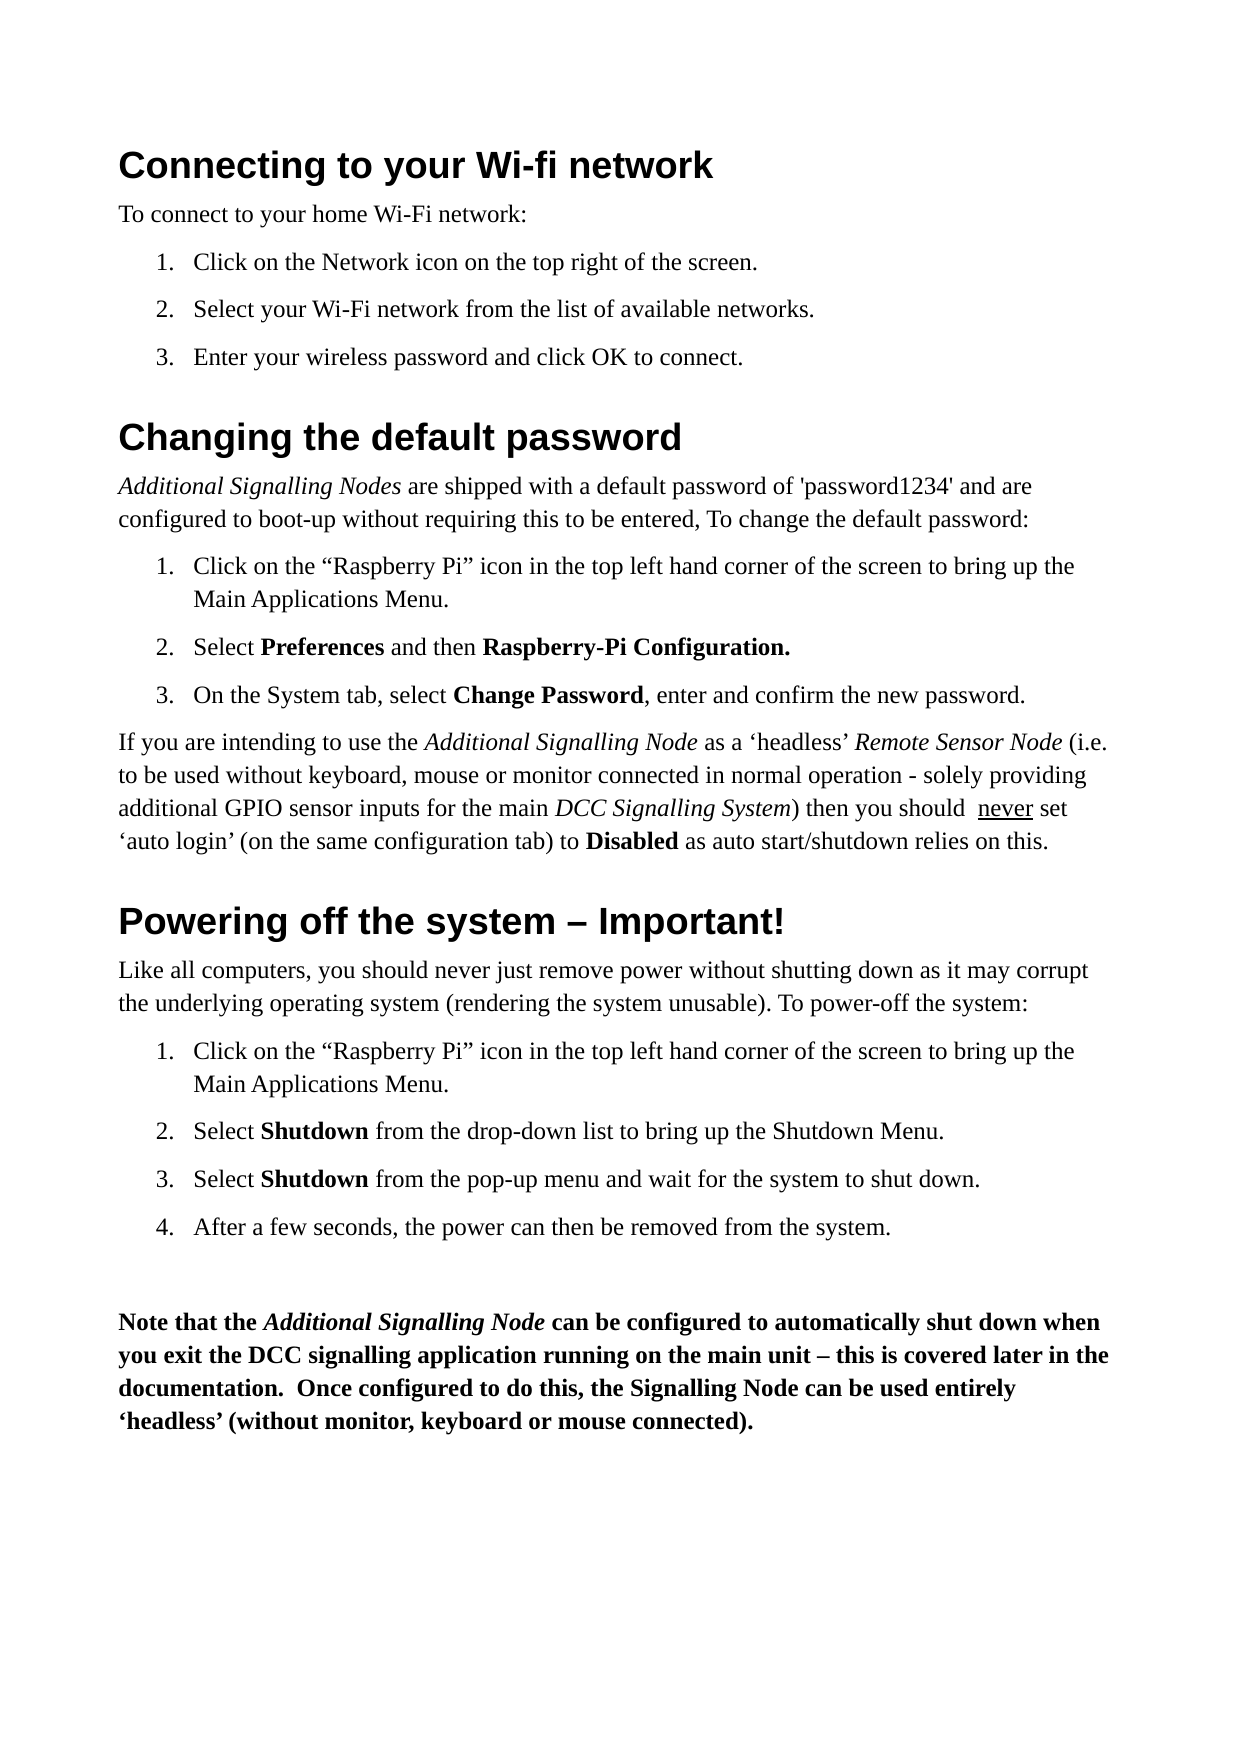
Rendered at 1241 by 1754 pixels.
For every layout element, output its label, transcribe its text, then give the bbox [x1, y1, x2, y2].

list Click on the Network icon on the top right of the screen. [156, 247, 1122, 276]
text Note that the Additional Signalling Node can be configured to automatically shut down when you exit the DCC signalling application running on the main unit – this is covered later in the documentation. Once configured to do this, the Signalling Node can be used entirely ‘headless’ (without monitor, keyboard or mouse connected). [118, 1307, 1122, 1434]
text If you are intending to use the Additional Signalling Node as a ‘headless’ Remote Sensor Node (i.e. to be used without keyboard, mouse or monitor connected in normal operation - solely providing additional GPIO sensor inputs for the main DCC Signalling System) then you should never set ‘auto login’ (on the same configuration tab) to Disabled as auto start/shutdown relies on this. [118, 727, 1122, 855]
list On the System tab, select Change Password, enter and confirm the new password. [156, 680, 1122, 708]
list Select Shutdown from the drop-down list to bring up the Shutdown Menu. [156, 1116, 1122, 1145]
list Enter your wireless password and click OK to connect. [156, 342, 1122, 371]
list Click on the “Raspberry Pi” icon in the top left hand corner of the screen to bring up the Main Applications Menu. [156, 1036, 1122, 1097]
list Click on the “Raspberry Pi” icon in the top left hand corner of the screen to bring up the Main Applications Menu. [156, 551, 1122, 613]
subtitle Powering off the system – Important! [118, 899, 1122, 943]
text Additional Signalling Nodes are shipped with a default password of 'password1234' and are configured to boot-up without requiring this to be entered, To change the default password: [118, 471, 1122, 533]
list Select Shutdown from the pop-up menu and wait for the system to shut down. [156, 1164, 1122, 1193]
list Select your Wi-Fi network from the list of available networks. [156, 294, 1122, 323]
text Like all computers, you should never just remove power without shutting down as it may corrupt the underlying operating system (rendering the system unusable). To power-off the system: [118, 955, 1122, 1017]
text To connect to your home Wi-Fi network: [118, 199, 1122, 228]
list After a few seconds, the power can then be removed from the system. [156, 1212, 1122, 1240]
subtitle Changing the default password [118, 415, 1122, 458]
subtitle Connecting to your Wi-fi network [118, 143, 1122, 187]
list Select Preferences and then Raspberry-Pi Configuration. [156, 632, 1122, 661]
